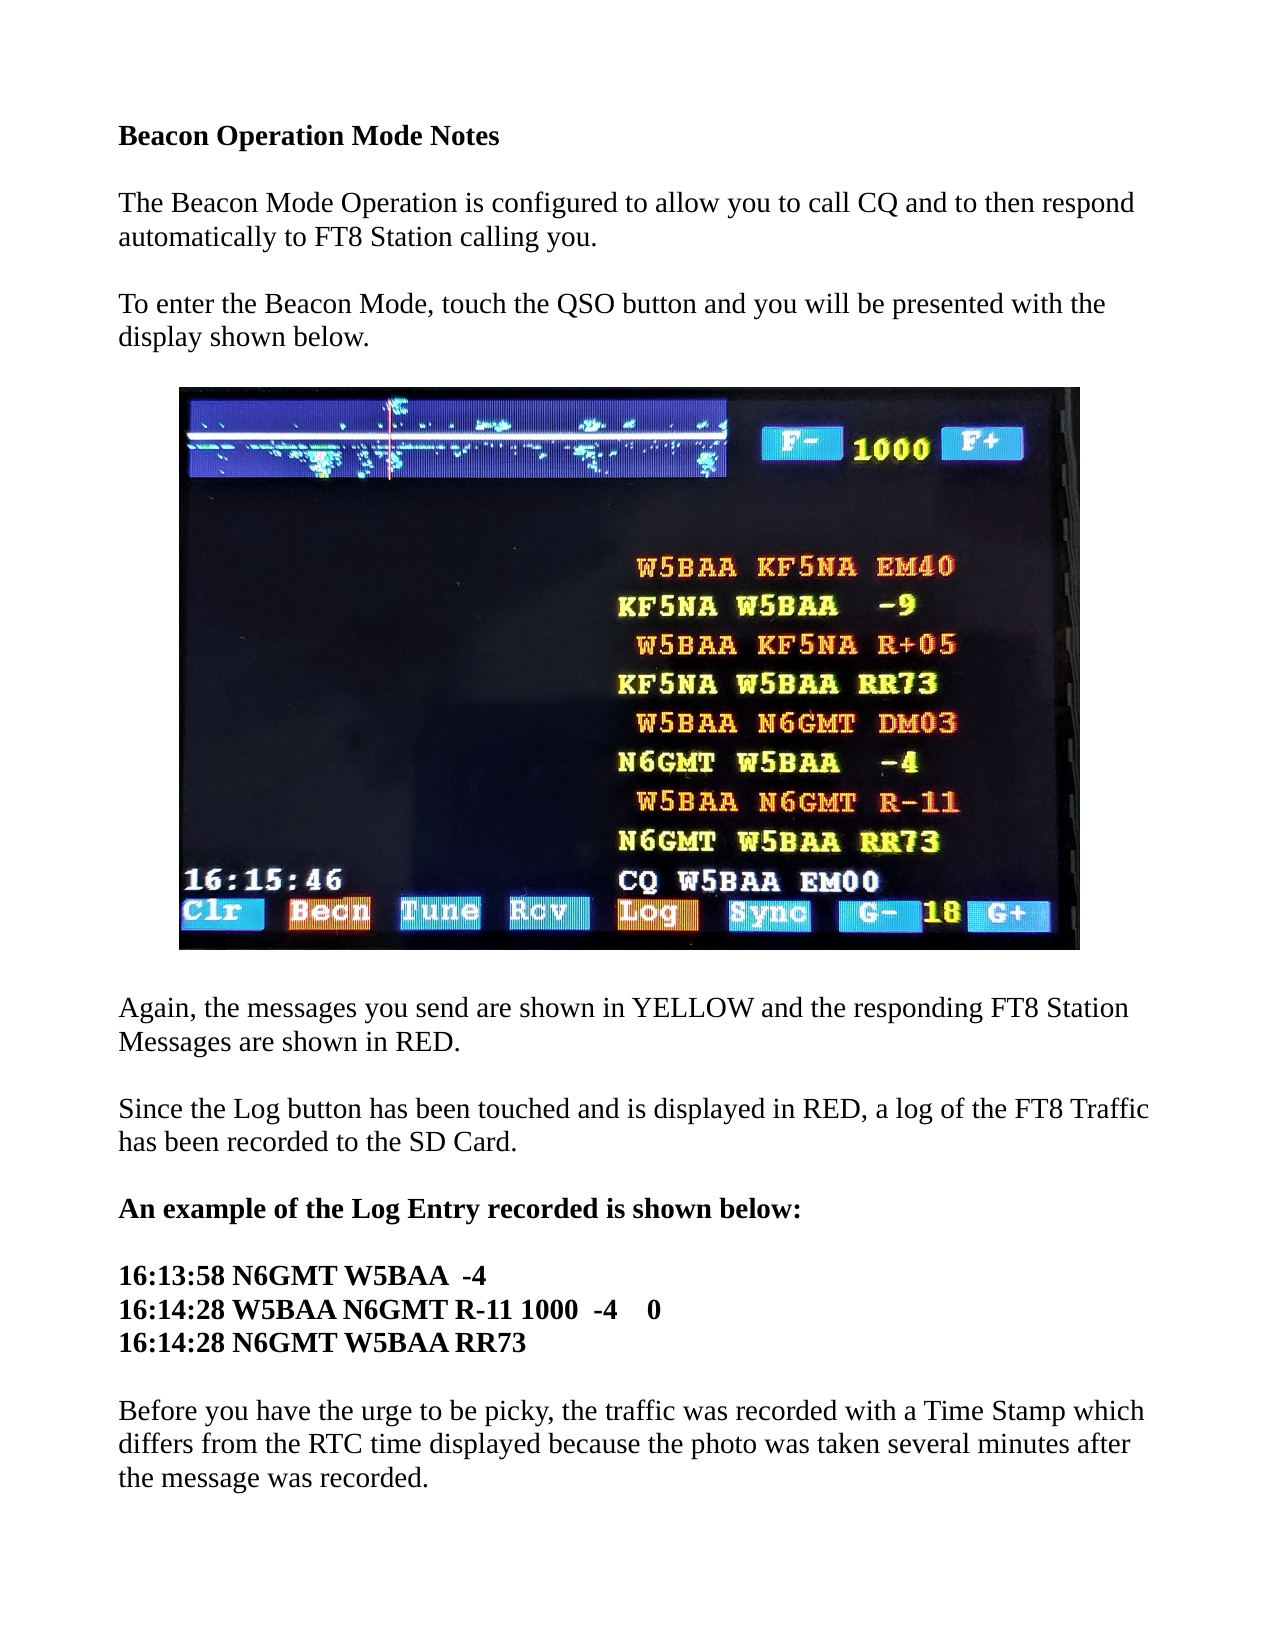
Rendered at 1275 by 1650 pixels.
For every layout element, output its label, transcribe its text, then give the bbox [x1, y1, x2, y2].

text 16:13:58 N6GMT W5BAA -4 [118, 1258, 1157, 1292]
text 16:14:28 W5BAA N6GMT R-11 1000 -4 0 [118, 1292, 1157, 1326]
picture [179, 387, 1080, 950]
text 16:14:28 N6GMT W5BAA RR73 [118, 1326, 1157, 1359]
text Before you have the urge to be picky, the traffic was recorded with a Time Stamp which differs from the RTC time displayed because the photo was taken several minutes after the message was recorded. [118, 1393, 1157, 1493]
text An example of the Log Entry recorded is shown below: [118, 1191, 1157, 1225]
text To enter the Beacon Mode, touch the QSO button and you will be presented with the display shown below. [118, 286, 1157, 353]
text Since the Log button has been touched and is displayed in RED, a log of the FT8 Traffic has been recorded to the SD Card. [118, 1091, 1157, 1158]
text The Beacon Mode Operation is configured to allow you to call CQ and to then respond automatically to FT8 Station calling you. [118, 185, 1157, 252]
text Again, the messages you send are shown in YELLOW and the responding FT8 Station Messages are shown in RED. [118, 990, 1157, 1057]
text Beacon Operation Mode Notes [118, 118, 1157, 152]
